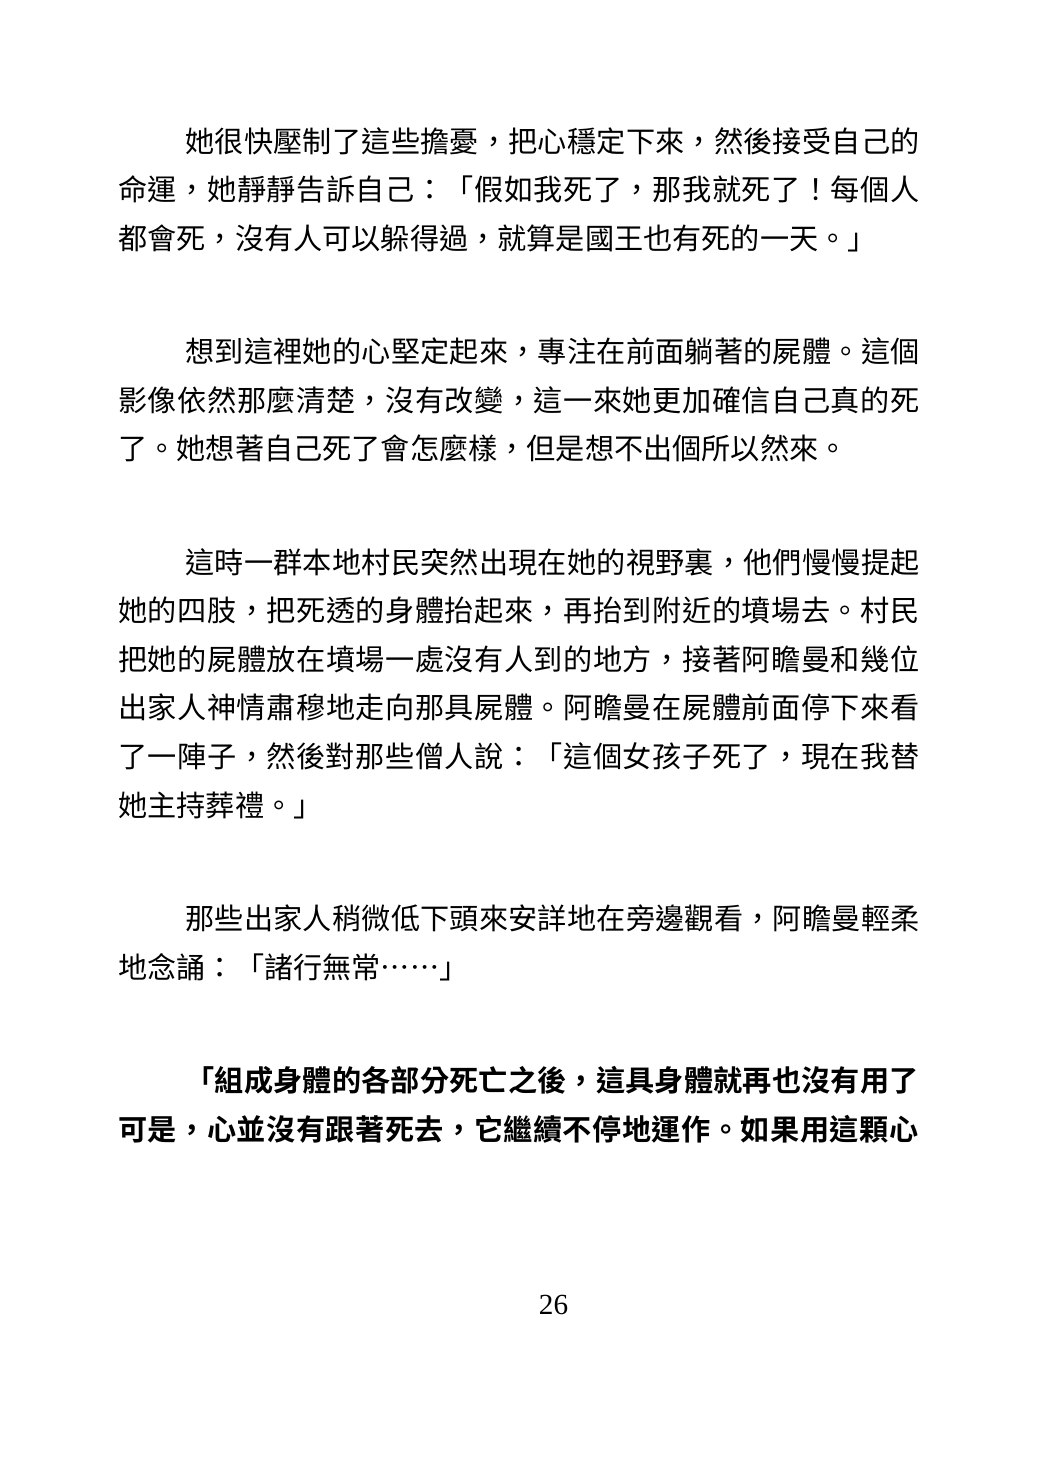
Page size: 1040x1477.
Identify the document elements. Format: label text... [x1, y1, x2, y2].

text 她很快壓制了這些擔憂，把心穩定下來，然後接受自己的命運，她靜靜告訴自己：「假如我死了，那我就死了！每個人都會死，沒有人可以躲得過，就算是國王也有死的一天。」 [118, 118, 921, 257]
text 想到這裡她的心堅定起來，專注在前面躺著的屍體。這個影像依然那麼清楚，沒有改變，這一來她更加確信自己真的死了。她想著自己死了會怎麼樣，但是想不出個所以然來。 [118, 329, 921, 468]
text 這時一群本地村民突然出現在她的視野裏，他們慢慢提起她的四肢，把死透的身體抬起來，再抬到附近的墳場去。村民把她的屍體放在墳場一處沒有人到的地方，接著阿瞻曼和幾位出家人神情肅穆地走向那具屍體。阿瞻曼在屍體前面停下來看了一陣子，然後對那些僧人說：「這個女孩子死了，現在我替她主持葬禮。」 [118, 539, 921, 824]
text 「組成身體的各部分死亡之後，這具身體就再也沒有用了。可是，心並沒有跟著死去，它繼續不停地運作。如果用這顆心培養善行，它的利益將不可窮盡；如果用它來作惡，那麼它將危害自己。」 [118, 1058, 921, 1148]
text 那些出家人稍微低下頭來安詳地在旁邊觀看，阿瞻曼輕柔地念誦：「諸行無常……」 [118, 896, 921, 986]
